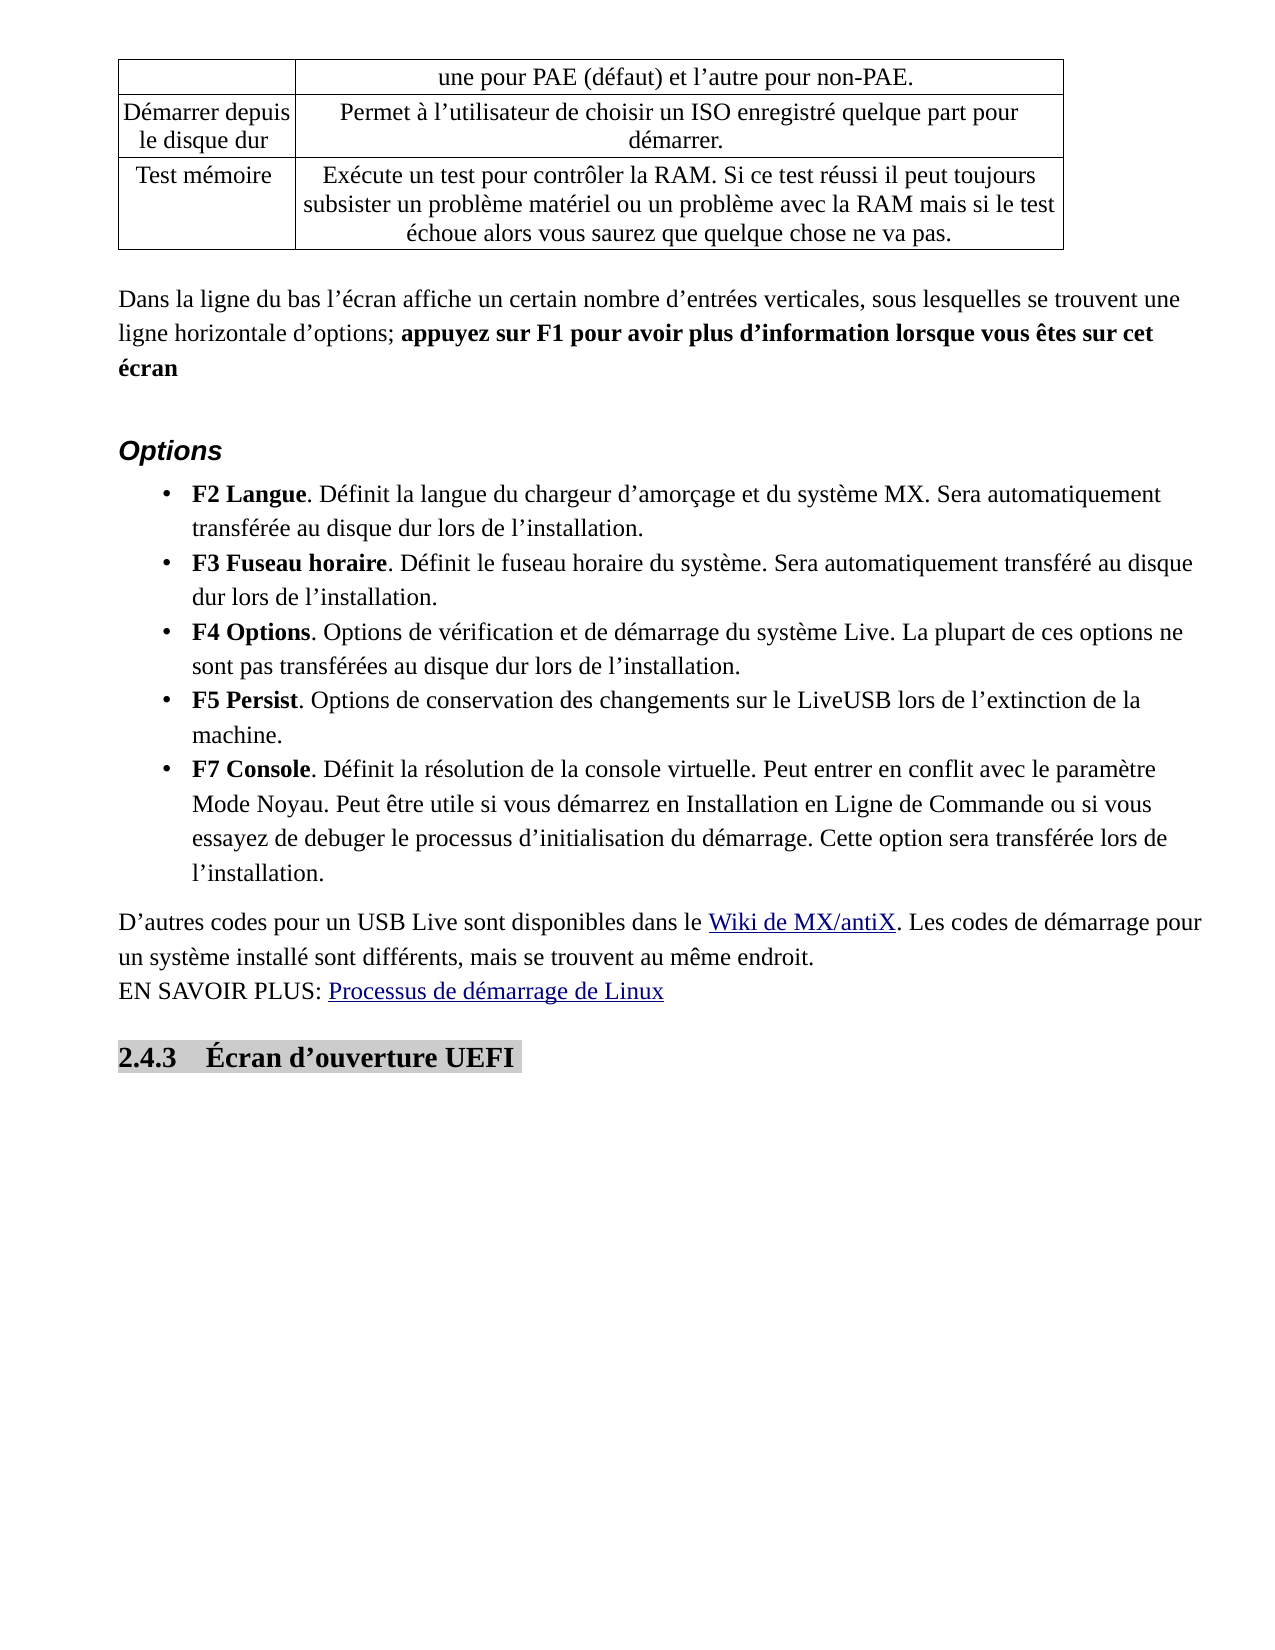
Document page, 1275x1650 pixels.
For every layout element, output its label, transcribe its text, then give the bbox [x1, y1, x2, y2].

subtitle 2.4.3 Écran d’ouverture UEFI [522, 1040, 1216, 1073]
table_cell Démarrer depuis le disque dur [119, 95, 295, 157]
text EN SAVOIR PLUS: Processus de démarrage de Linux [118, 976, 1216, 1005]
list F7 Console. Définit la résolution de la console virtuelle. Peut entrer en conflit avec le paramètre Mode Noyau. Peut être utile si vous démarrez en Installation en Ligne de Commande ou si vous essayez de debuger le processus d’initialisation du démarrage. Cette option sera transférée lors de l’installation. [162, 754, 1216, 887]
table_cell [119, 60, 295, 94]
list F3 Fuseau horaire. Définit le fuseau horaire du système. Sera automatiquement transféré au disque dur lors de l’installation. [162, 548, 1216, 611]
list F5 Persist. Options de conservation des changements sur le LiveUSB lors de l’extinction de la machine. [162, 686, 1216, 749]
table_cell Exécute un test pour contrôler la RAM. Si ce test réussi il peut toujours subsister un problème matériel ou un problème avec la RAM mais si le test échoue alors vous saurez que quelque chose ne va pas. [296, 158, 1063, 249]
list F2 Langue. Définit la langue du chargeur d’amorçage et du système MX. Sera automatiquement transférée au disque dur lors de l’installation. [162, 479, 1216, 542]
text Dans la ligne du bas l’écran affiche un certain nombre d’entrées verticales, sous lesquelles se trouvent une ligne horizontale d’options; appuyez sur F1 pour avoir plus d’information lorsque vous êtes sur cet écran [118, 284, 1216, 382]
subtitle Options [118, 434, 1216, 466]
text D’autres codes pour un USB Live sont disponibles dans le Wiki de MX/antiX. Les codes de démarrage pour un système installé sont différents, mais se trouvent au même endroit. [118, 907, 1216, 970]
list F4 Options. Options de vérification et de démarrage du système Live. La plupart de ces options ne sont pas transférées au disque dur lors de l’installation. [162, 617, 1216, 680]
table_cell une pour PAE (défaut) et l’autre pour non-PAE. [296, 60, 1063, 94]
table_cell Test mémoire [119, 158, 295, 249]
table_cell Permet à l’utilisateur de choisir un ISO enregistré quelque part pour démarrer. [296, 95, 1063, 157]
